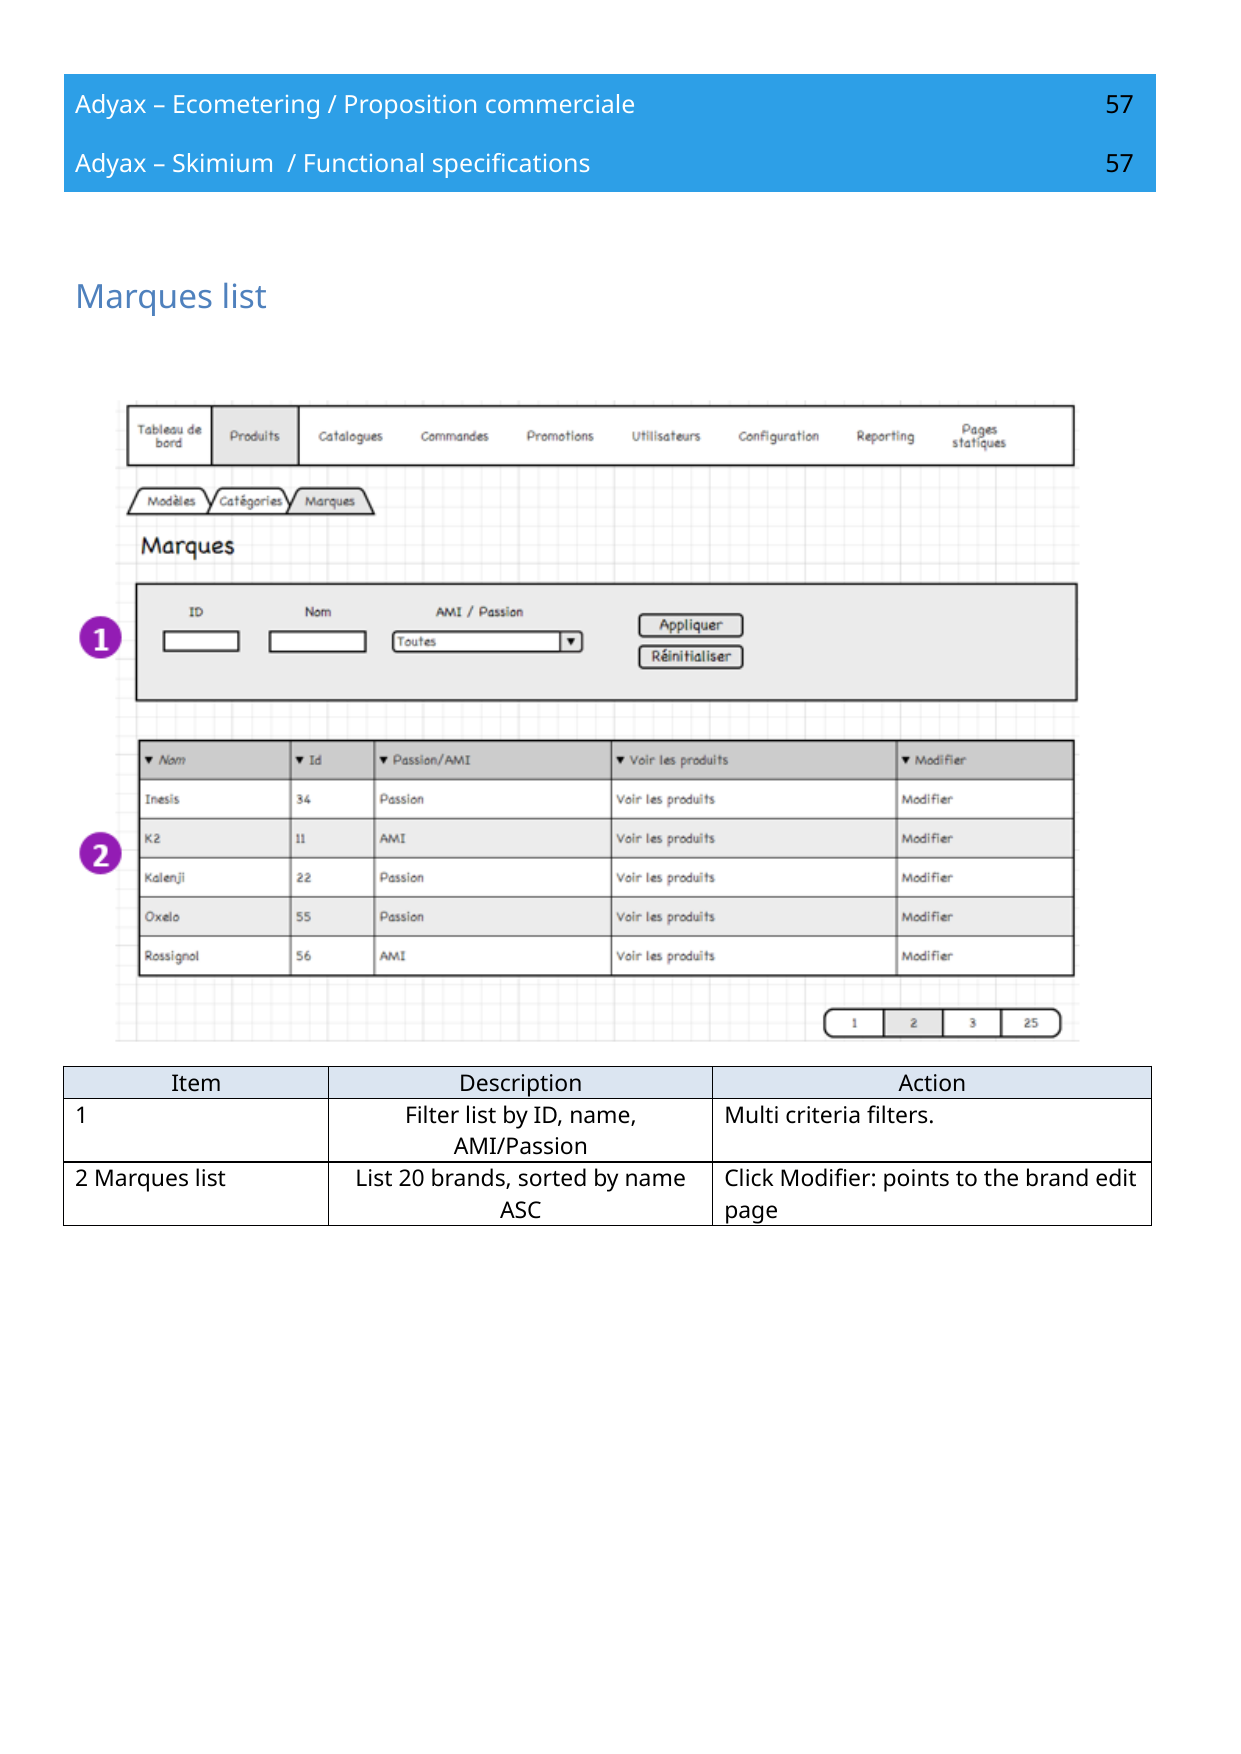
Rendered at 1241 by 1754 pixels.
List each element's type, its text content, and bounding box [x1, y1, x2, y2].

table_header Item [64, 1067, 328, 1098]
table_header Description [329, 1067, 712, 1098]
table_cell 1 [64, 1099, 328, 1161]
table_cell Click Modifier: points to the brand edit page [713, 1163, 1151, 1225]
table_cell Multi criteria filters. [713, 1099, 1151, 1161]
table_header Action [713, 1067, 1151, 1098]
picture [75, 385, 1086, 1045]
table_cell List 20 brands, sorted by name ASC [329, 1163, 712, 1225]
subtitle Marques list [75, 272, 1165, 318]
table_cell 2 Marques list [64, 1163, 328, 1225]
table_cell Filter list by ID, name, AMI/Passion [329, 1099, 712, 1161]
